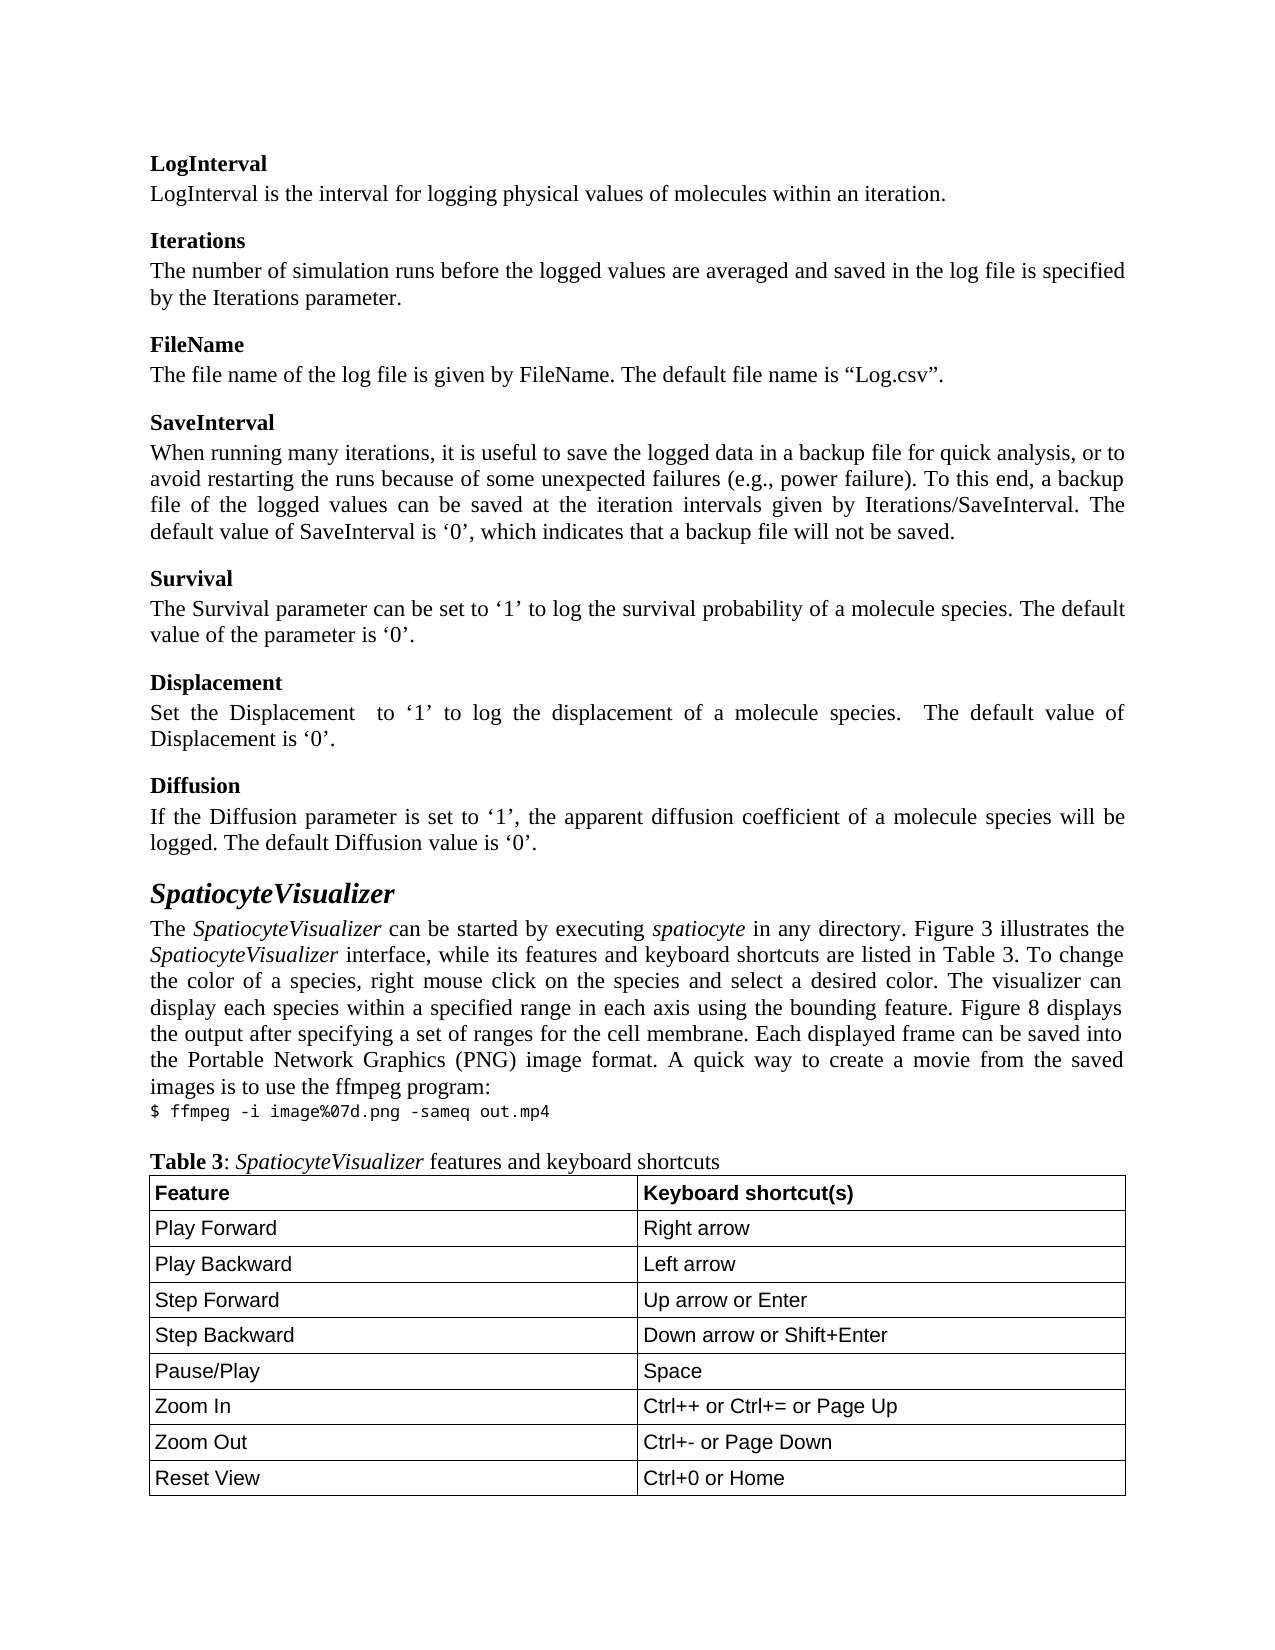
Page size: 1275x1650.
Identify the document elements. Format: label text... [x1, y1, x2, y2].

table_cell Zoom In [150, 1390, 637, 1424]
text If the Diffusion parameter is set to ‘1’, the apparent diffusion coefficient of a molecule species will be logged. The default Diffusion value is ‘0’. [150, 803, 1125, 855]
table_cell Pause/Play [150, 1354, 637, 1388]
subtitle Survival [150, 565, 1125, 591]
subtitle Diffusion [150, 772, 1125, 799]
subtitle LogInterval [150, 150, 1125, 176]
table_cell Right arrow [638, 1211, 1125, 1246]
table_cell Step Forward [150, 1283, 637, 1317]
subtitle Displacement [150, 669, 1125, 695]
table_cell Play Backward [150, 1247, 637, 1282]
table_cell Ctrl+- or Page Down [638, 1425, 1125, 1460]
text The file name of the log file is given by FileName. The default file name is “Log.csv”. [150, 361, 1125, 388]
text Table 3: SpatiocyteVisualizer features and keyboard shortcuts [150, 1148, 1125, 1175]
text LogInterval is the interval for logging physical values of molecules within an iteration. [150, 180, 1125, 207]
table_cell Left arrow [638, 1247, 1125, 1282]
subtitle SpatiocyteVisualizer [150, 876, 1125, 910]
subtitle Iterations [150, 227, 1125, 254]
subtitle SaveInterval [150, 408, 1125, 435]
text Set the Displacement to ‘1’ to log the displacement of a molecule species. The default value of Displacement is ‘0’. [150, 699, 1125, 752]
table_cell Reset View [150, 1461, 637, 1495]
table_cell Down arrow or Shift+Enter [638, 1318, 1125, 1353]
subtitle FileName [150, 331, 1125, 357]
table_cell Zoom Out [150, 1425, 637, 1460]
text The Survival parameter can be set to ‘1’ to log the survival probability of a molecule species. The default value of the parameter is ‘0’. [150, 595, 1125, 648]
table_cell Ctrl+0 or Home [638, 1461, 1125, 1495]
table_header Keyboard shortcut(s) [638, 1176, 1125, 1210]
table_cell Play Forward [150, 1211, 637, 1246]
text The SpatiocyteVisualizer can be started by executing spatiocyte in any directory. Figure 3 illustrates the SpatiocyteVisualizer interface, while its features and keyboard shortcuts are listed in Table 3. To change the color of a species, right mouse click on the species and select a desired color. The visualizer can display each species within a specified range in each axis using the bounding feature. Figure 8 displays the output after specifying a set of ranges for the cell membrane. Each displayed frame can be saved into the Portable Network Graphics (PNG) image format. A quick way to create a movie from the saved images is to use the ffmpeg program: [150, 915, 1125, 1099]
text $ ffmpeg -i image%07d.png -sameq out.mp4 [150, 1099, 1125, 1122]
table_cell Up arrow or Enter [638, 1283, 1125, 1317]
table_cell Ctrl++ or Ctrl+= or Page Up [638, 1390, 1125, 1424]
table_header Feature [150, 1176, 637, 1210]
text The number of simulation runs before the logged values are averaged and saved in the log file is specified by the Iterations parameter. [150, 258, 1125, 310]
table_cell Space [638, 1354, 1125, 1388]
table_cell Step Backward [150, 1318, 637, 1353]
text When running many iterations, it is useful to save the logged data in a backup file for quick analysis, or to avoid restarting the runs because of some unexpected failures (e.g., power failure). To this end, a backup file of the logged values can be saved at the iteration intervals given by Iterations/SaveInterval. The default value of SaveInterval is ‘0’, which indicates that a backup file will not be saved. [150, 439, 1125, 544]
